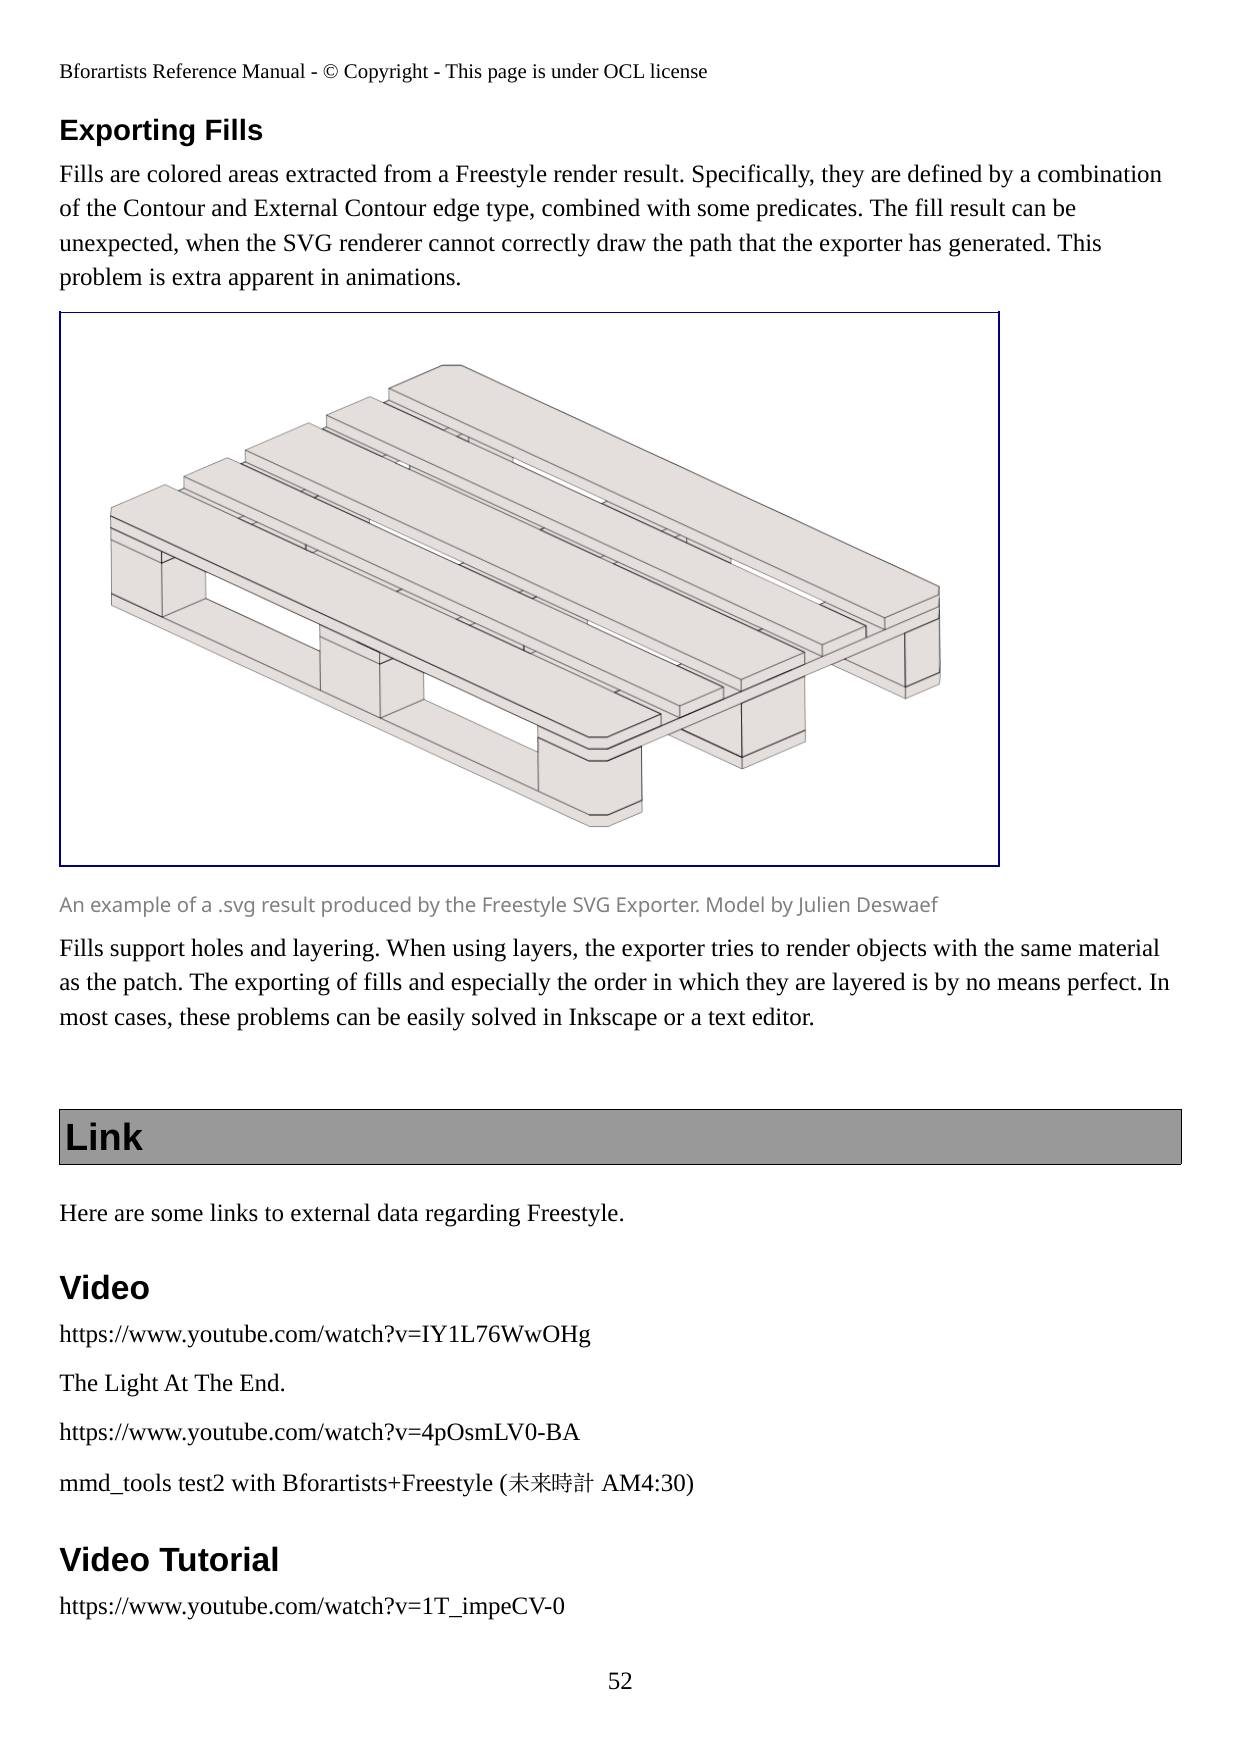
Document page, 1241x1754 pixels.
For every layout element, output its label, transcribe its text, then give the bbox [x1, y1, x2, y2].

text https://www.youtube.com/watch?v=IY1L76WwOHg [59, 1319, 1181, 1348]
subtitle Exporting Fills [59, 113, 1181, 146]
text Here are some links to external data regarding Freestyle. [59, 1198, 1181, 1227]
subtitle Video [59, 1268, 1181, 1307]
text https://www.youtube.com/watch?v=4pOsmLV0-BA [59, 1417, 1181, 1446]
text An example of a .svg result produced by the Freestyle SVG Exporter. Model by Julien Deswaef [59, 887, 1181, 918]
text https://www.youtube.com/watch?v=1T_impeCV-0 [59, 1591, 1181, 1619]
text Fills are colored areas extracted from a Freestyle render result. Specifically, they are defined by a combination of the Contour and External Contour edge type, combined with some predicates. The fill result can be unexpected, when the SVG renderer cannot correctly draw the path that the exporter has generated. This problem is extra apparent in animations. [59, 159, 1181, 291]
text Fills support holes and layering. When using layers, the exporter tries to render objects with the same material as the patch. The exporting of fills and especially the order in which they are layered is by no means perfect. In most cases, these problems can be easily solved in Inkscape or a text editor. [59, 933, 1181, 1031]
picture [61, 313, 998, 865]
text mmd_tools test2 with Bforartists+Freestyle (未来時計 AM4:30) [59, 1467, 1181, 1498]
text The Light At The End. [59, 1368, 1181, 1397]
table_header Link [60, 1110, 1181, 1164]
subtitle Video Tutorial [59, 1540, 1181, 1578]
